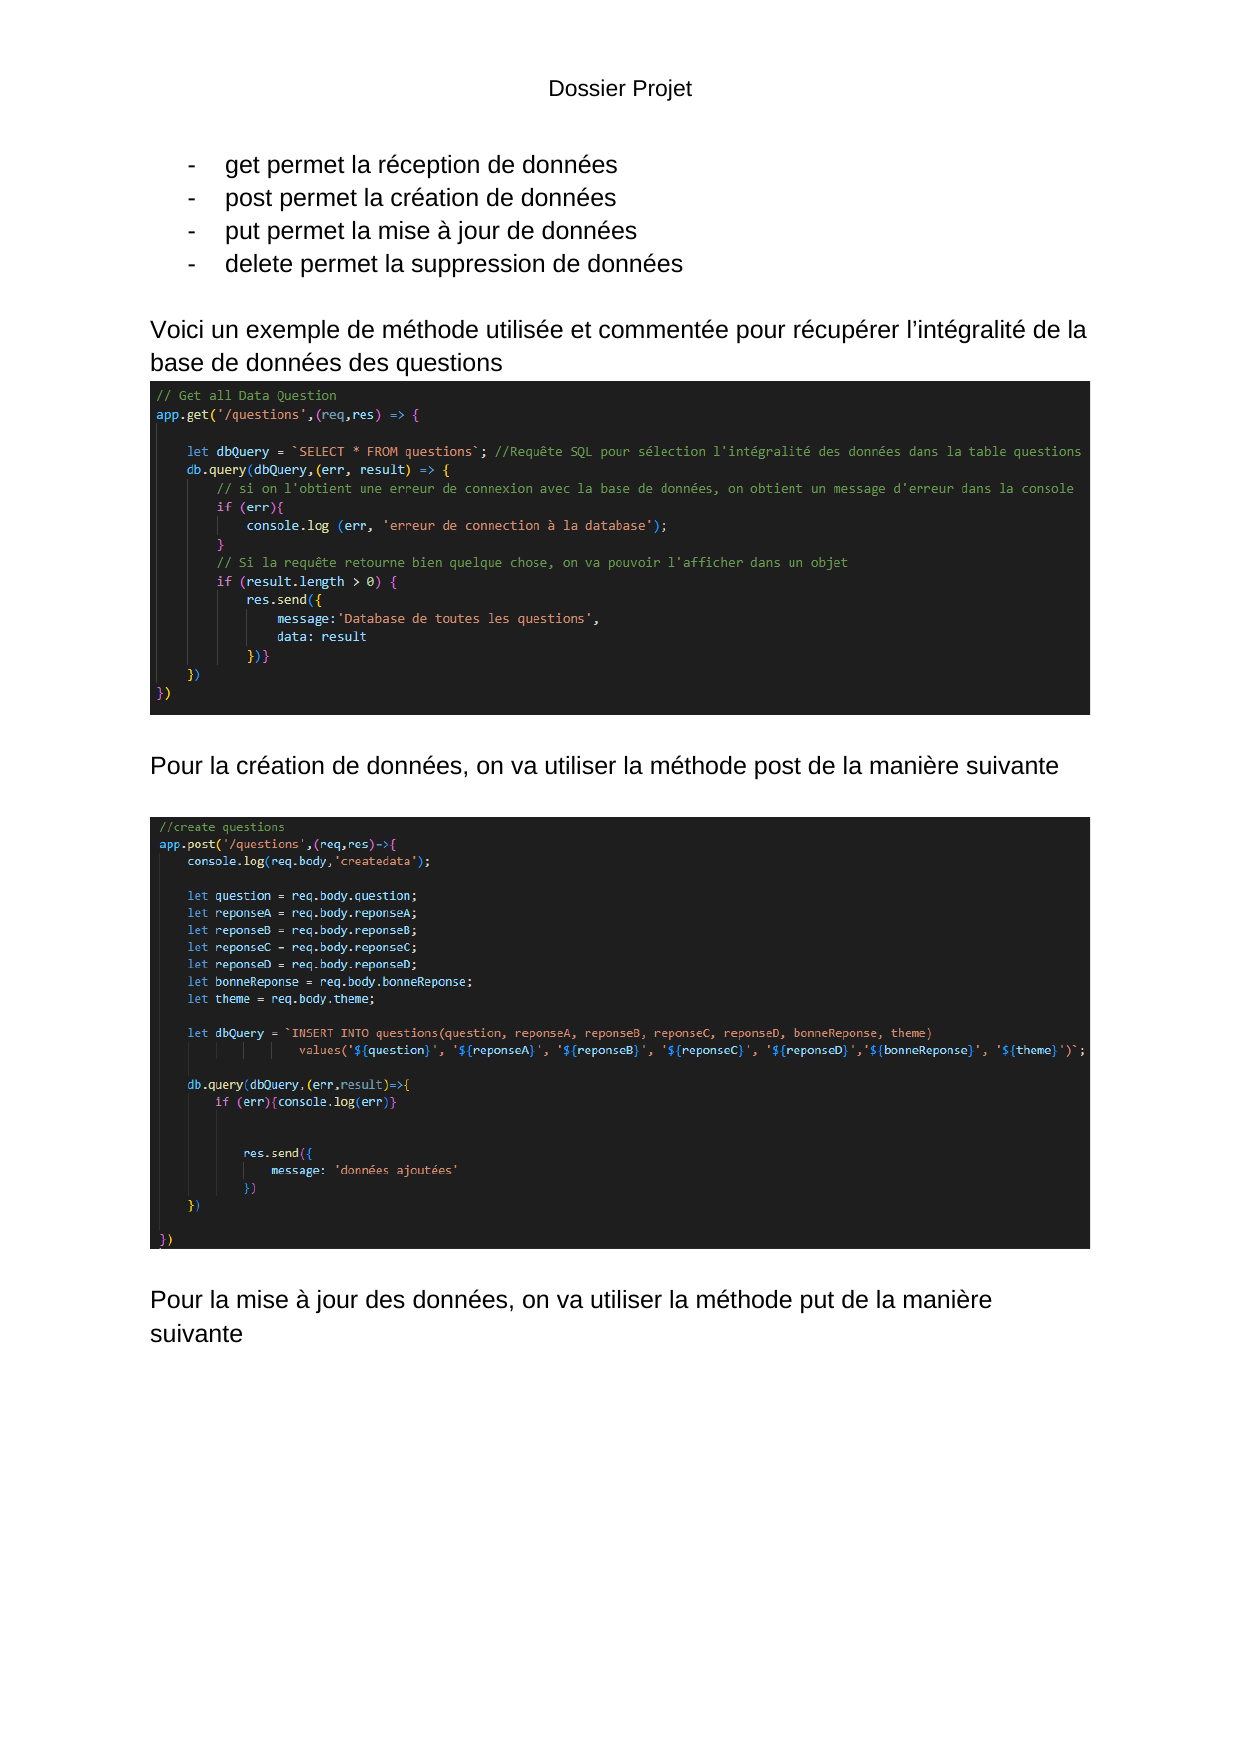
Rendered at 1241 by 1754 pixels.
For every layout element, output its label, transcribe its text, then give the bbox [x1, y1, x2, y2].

text Voici un exemple de méthode utilisée et commentée pour récupérer l’intégralité de la base de données des questions [150, 315, 1090, 377]
list delete permet la suppression de données [187, 249, 1090, 278]
picture [150, 381, 1091, 715]
picture [150, 817, 1091, 1249]
list put permet la mise à jour de données [187, 216, 1090, 245]
list get permet la réception de données [187, 150, 1090, 179]
list post permet la création de données [187, 183, 1090, 212]
text Pour la création de données, on va utiliser la méthode post de la manière suivante [150, 751, 1090, 780]
text Pour la mise à jour des données, on va utiliser la méthode put de la manière suivante [150, 1286, 1090, 1347]
